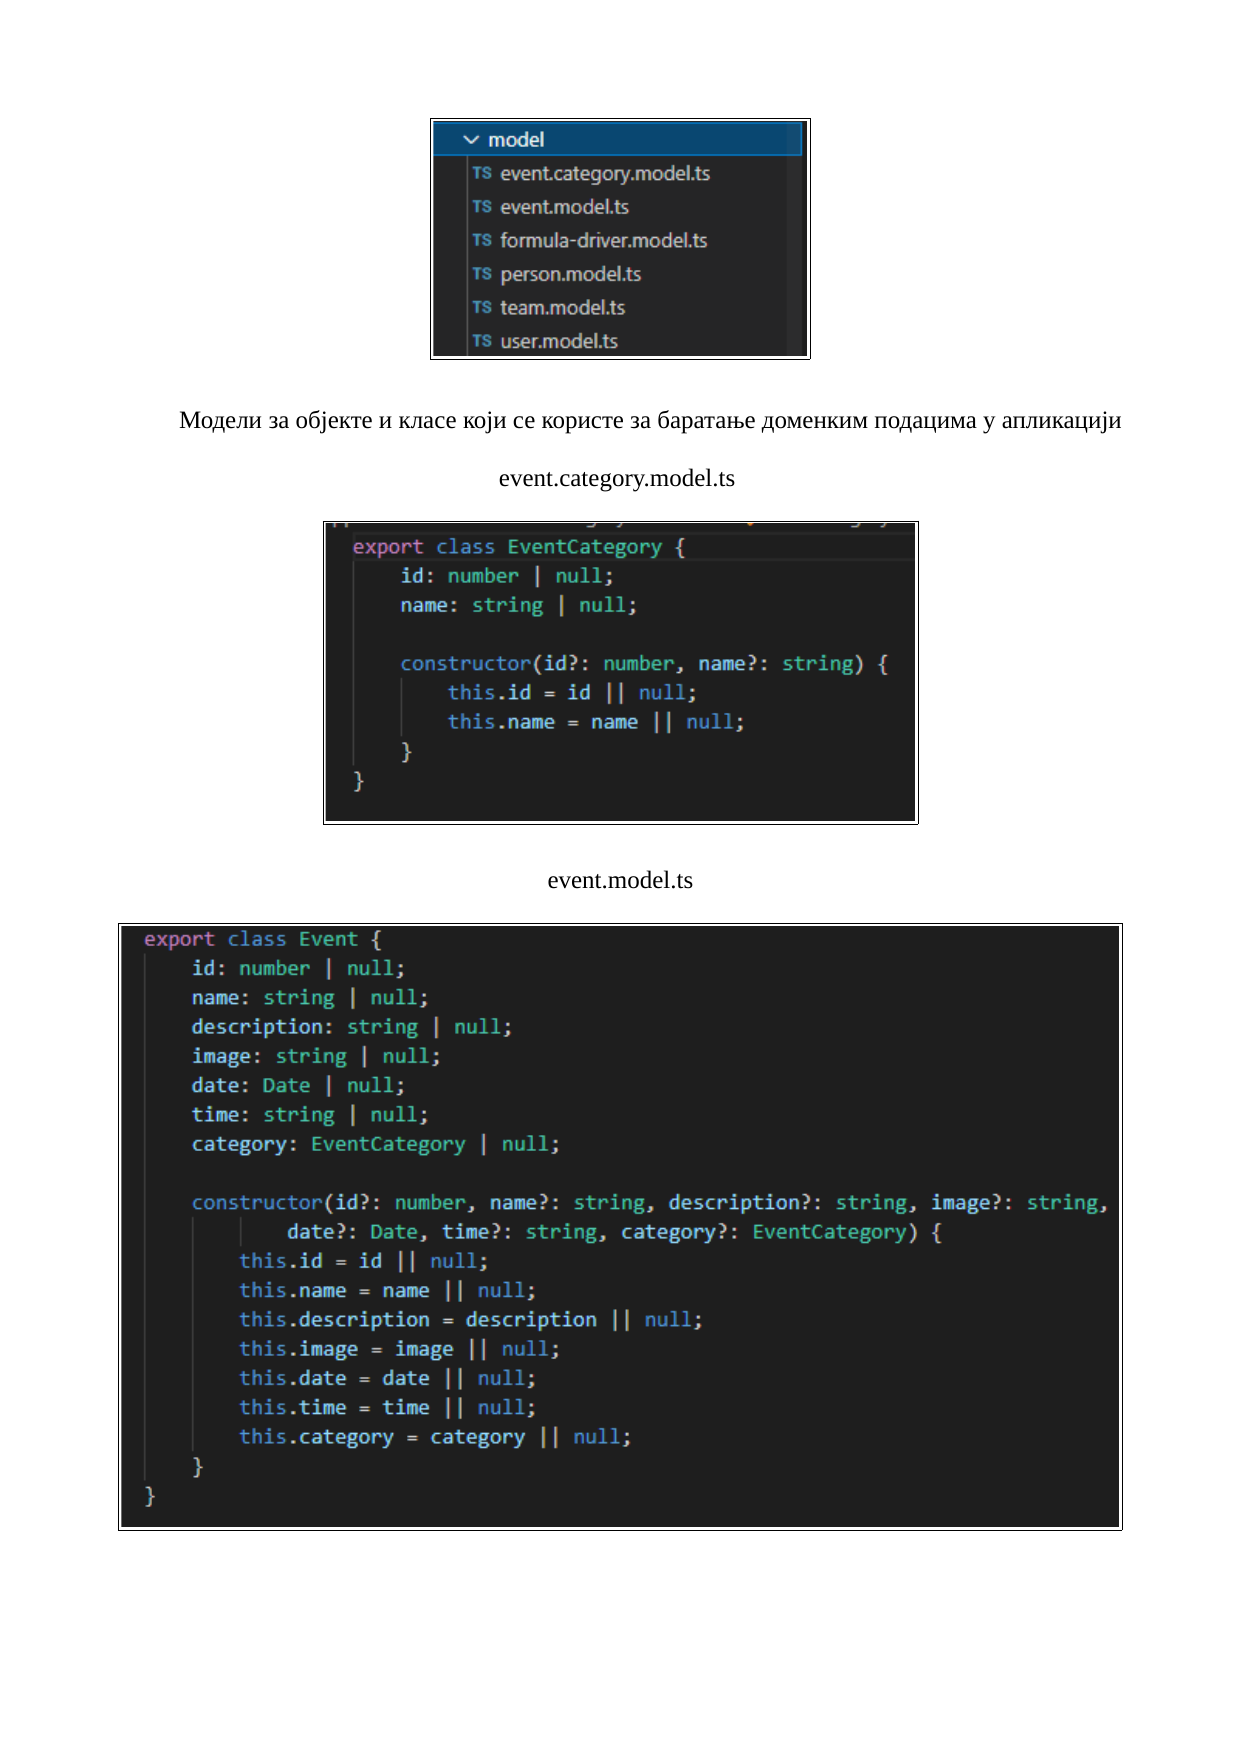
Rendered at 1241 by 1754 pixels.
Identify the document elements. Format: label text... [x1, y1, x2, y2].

picture [433, 121, 807, 356]
text Модели за објекте и класе који се користе за баратање доменким подацима у апликацији [118, 406, 1122, 434]
picture [325, 523, 915, 821]
picture [121, 926, 1119, 1527]
text event.model.ts [118, 866, 1122, 894]
text event.category.model.ts [118, 463, 1122, 492]
